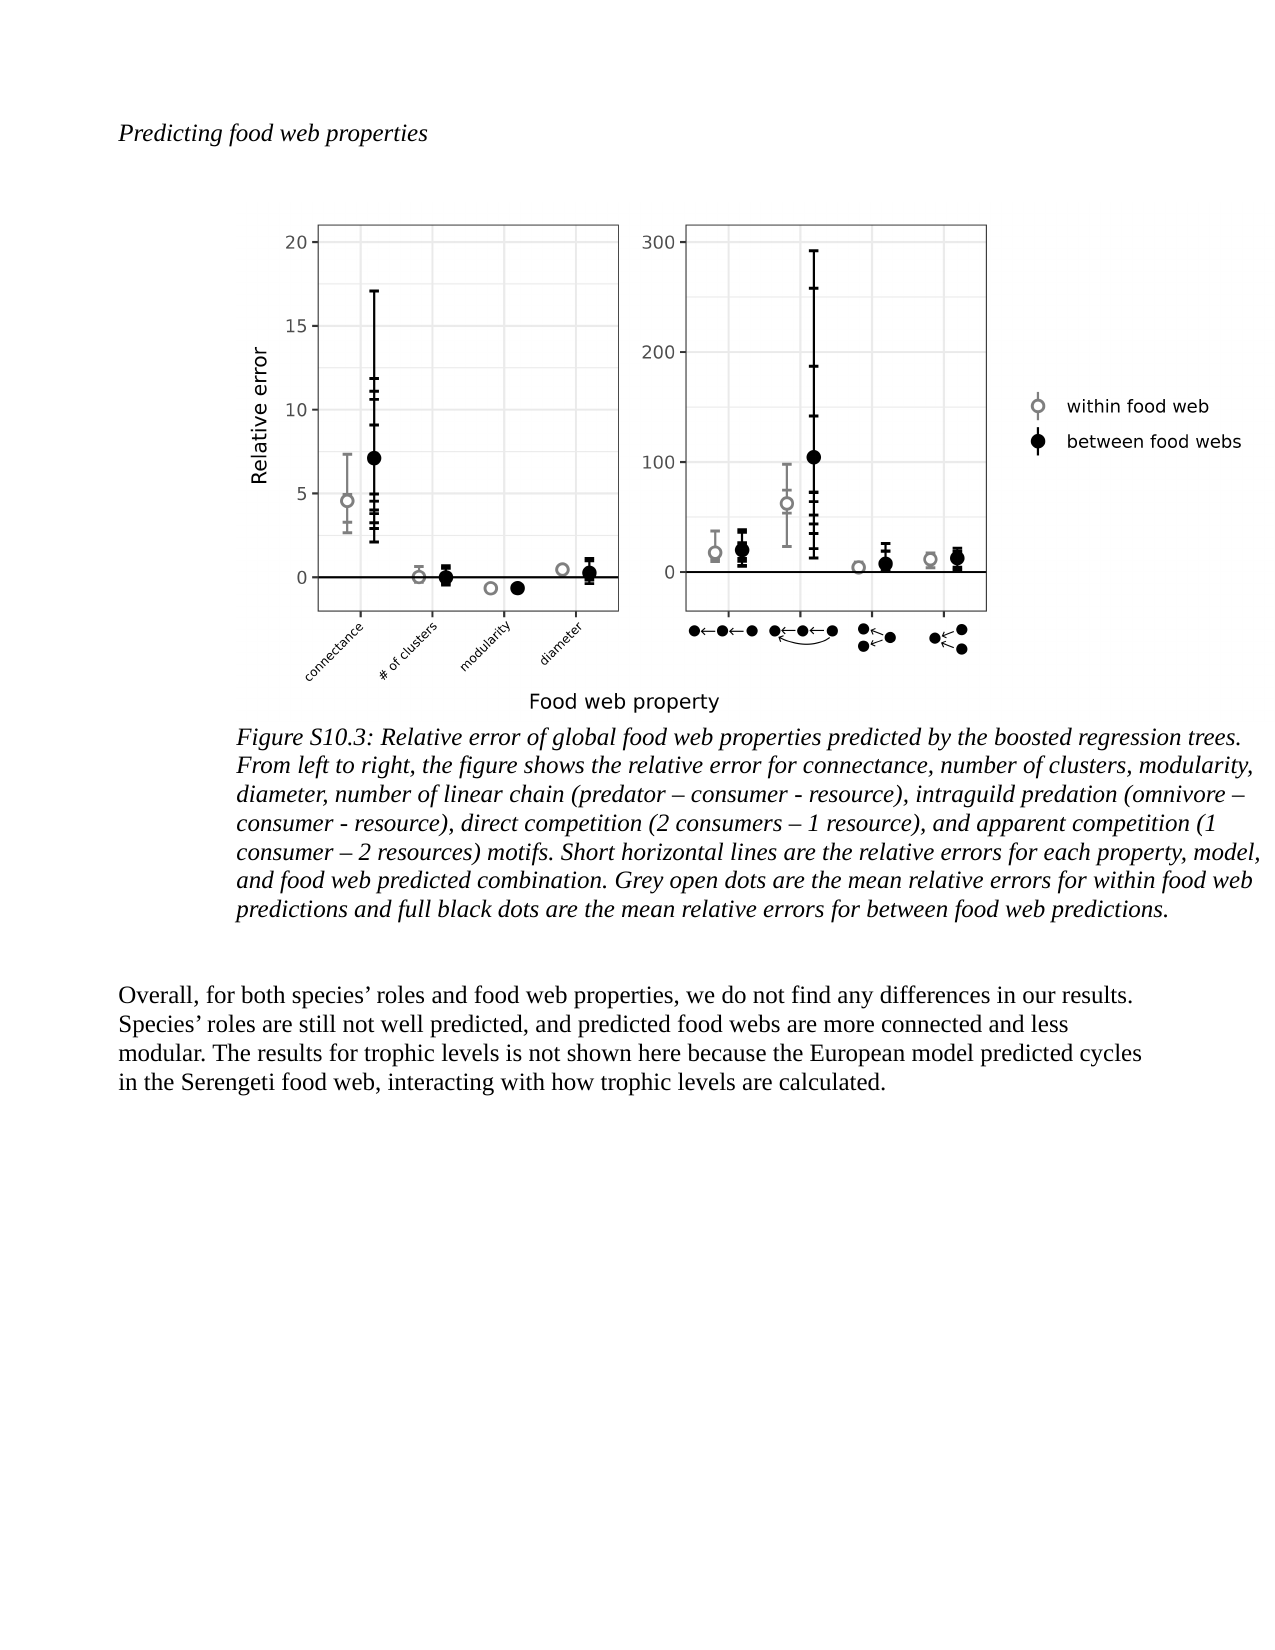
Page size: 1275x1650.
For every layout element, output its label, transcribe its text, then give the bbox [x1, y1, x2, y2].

text Overall, for both species’ roles and food web properties, we do not find any differences in our results. Species’ roles are still not well predicted, and predicted food webs are more connected and less modular. The results for trophic levels is not shown here because the European model predicted cycles in the Serengeti food web, interacting with how trophic levels are calculated. [118, 980, 1157, 1095]
text Predicting food web properties [118, 118, 1157, 147]
text [236, 190, 1275, 202]
picture [236, 202, 1275, 722]
text Figure S10.3: Relative error of global food web properties predicted by the boosted regression trees. From left to right, the figure shows the relative error for connectance, number of clusters, modularity, diameter, number of linear chain (predator – consumer - resource), intraguild predation (omnivore – consumer - resource), direct competition (2 consumers – 1 resource), and apparent competition (1 consumer – 2 resources) motifs. Short horizontal lines are the relative errors for each property, model, and food web predicted combination. Grey open dots are the mean relative errors for within food web predictions and full black dots are the mean relative errors for between food web predictions. [236, 722, 1275, 923]
